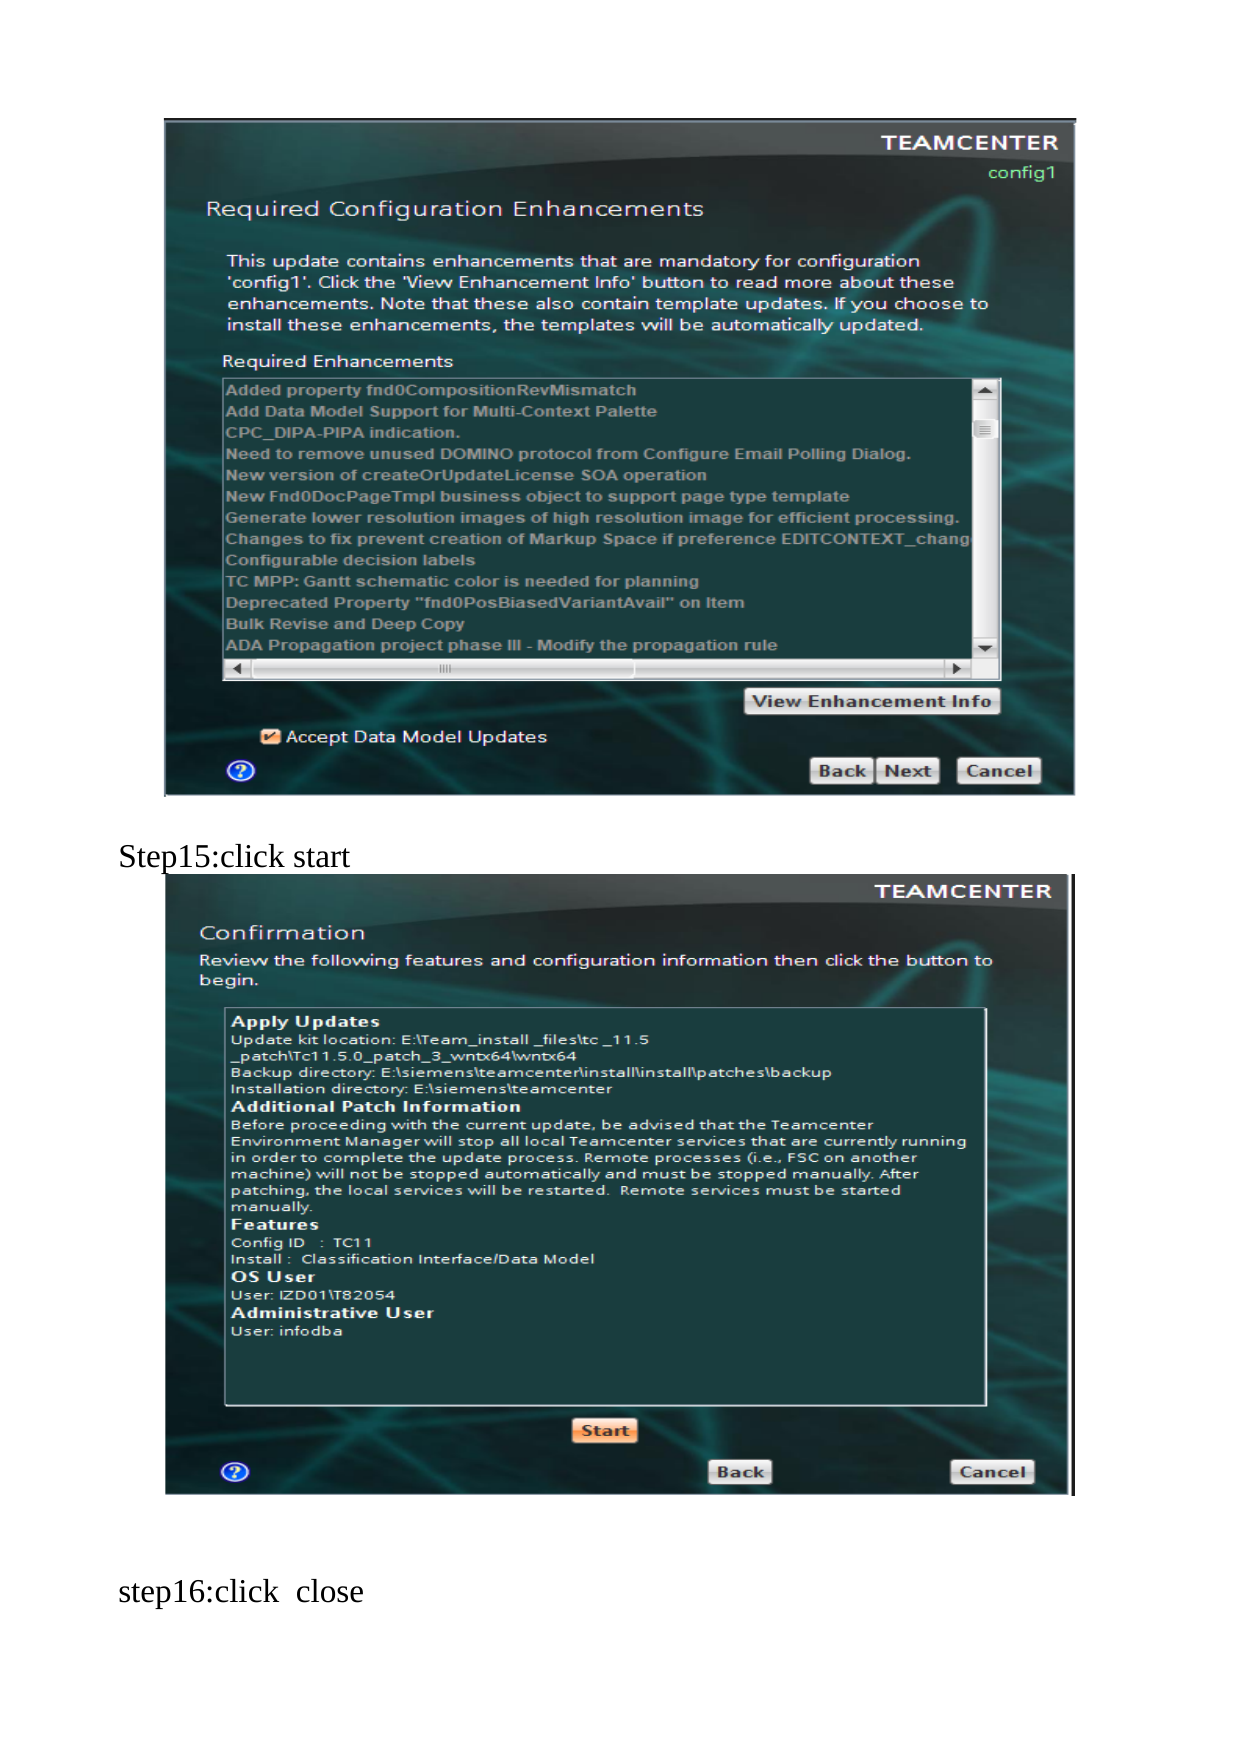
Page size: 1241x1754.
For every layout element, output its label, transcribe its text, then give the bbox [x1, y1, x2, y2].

picture [163, 118, 1077, 798]
picture [165, 874, 1075, 1496]
text step16:click close [118, 1572, 1122, 1610]
text Step15:click start [118, 836, 1122, 875]
